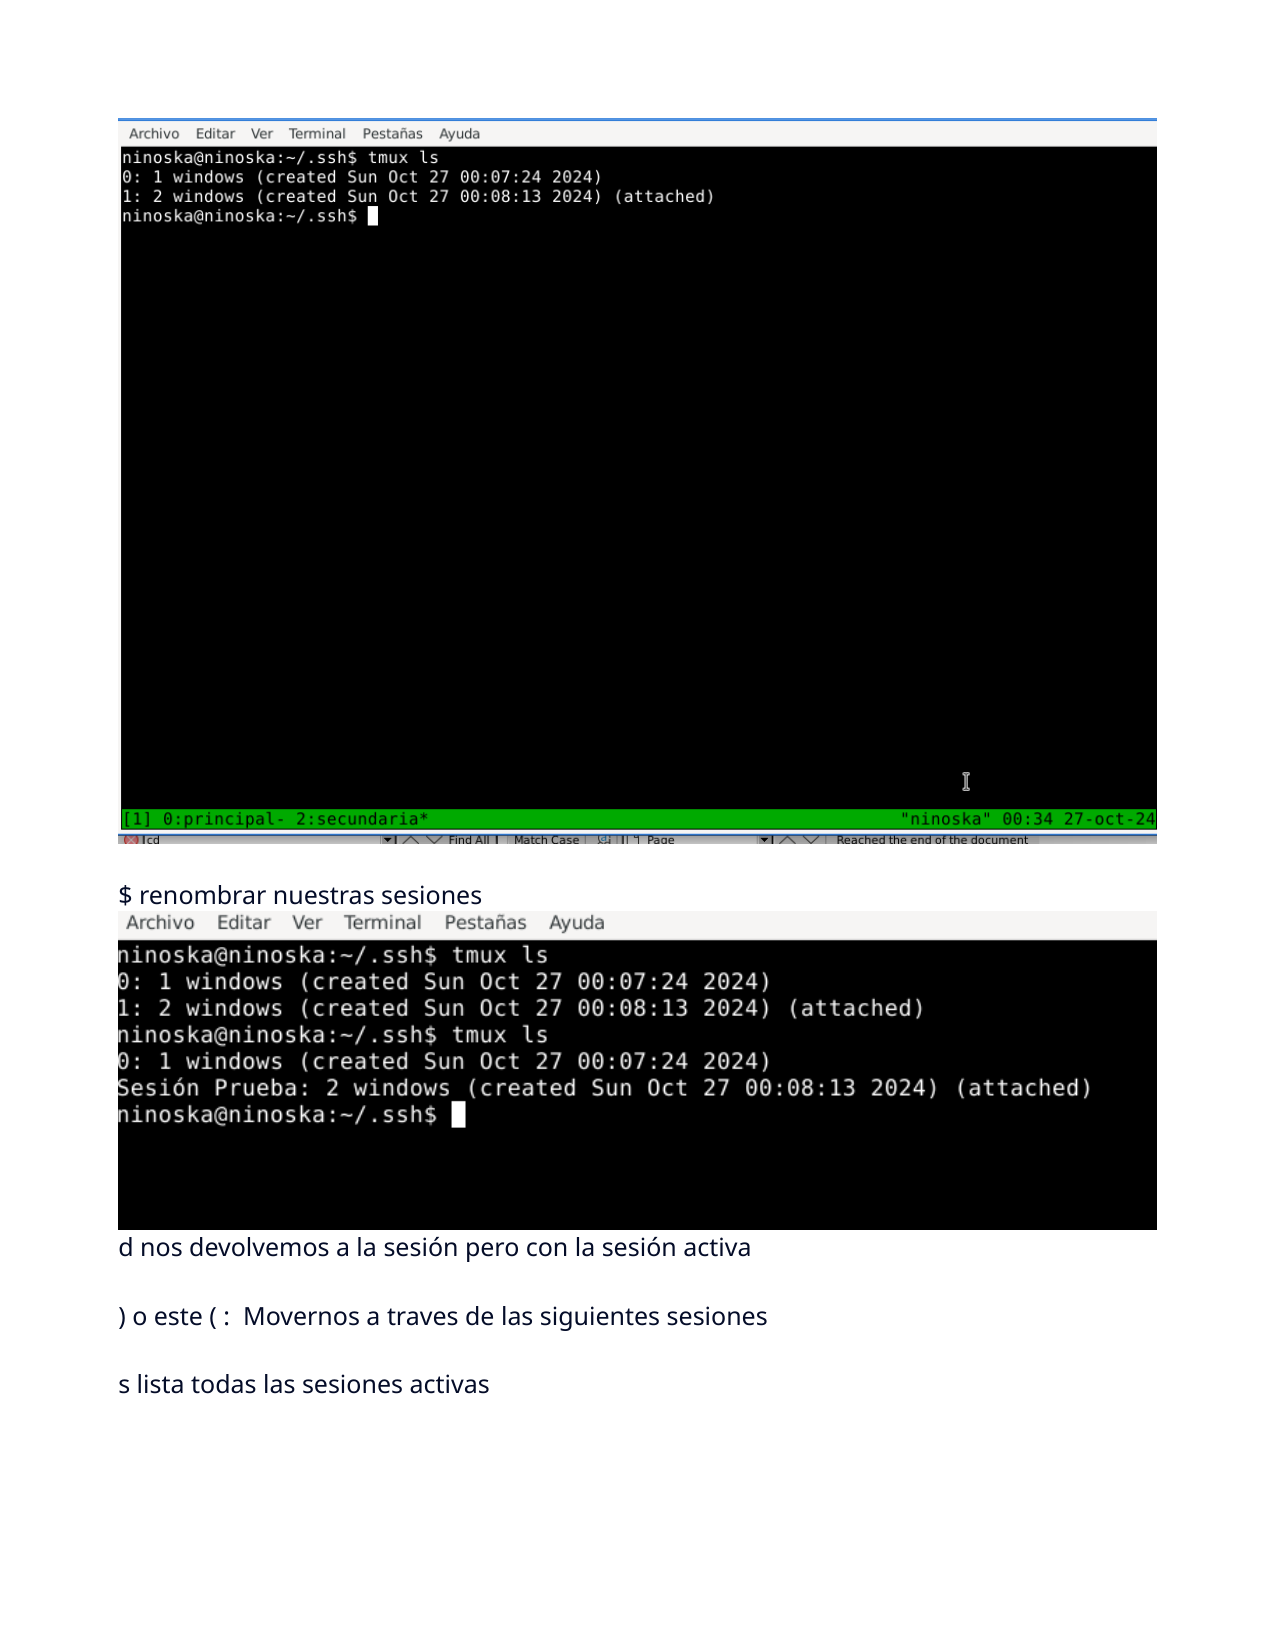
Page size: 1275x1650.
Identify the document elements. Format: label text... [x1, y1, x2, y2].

text s lista todas las sesiones activas [118, 1366, 1157, 1400]
text ) o este ( : Movernos a traves de las siguientes sesiones [118, 1298, 1157, 1332]
picture [118, 911, 1157, 1230]
picture [118, 118, 1157, 844]
text $ renombrar nuestras sesiones [118, 878, 1157, 911]
text d nos devolvemos a la sesión pero con la sesión activa [118, 1230, 1157, 1264]
